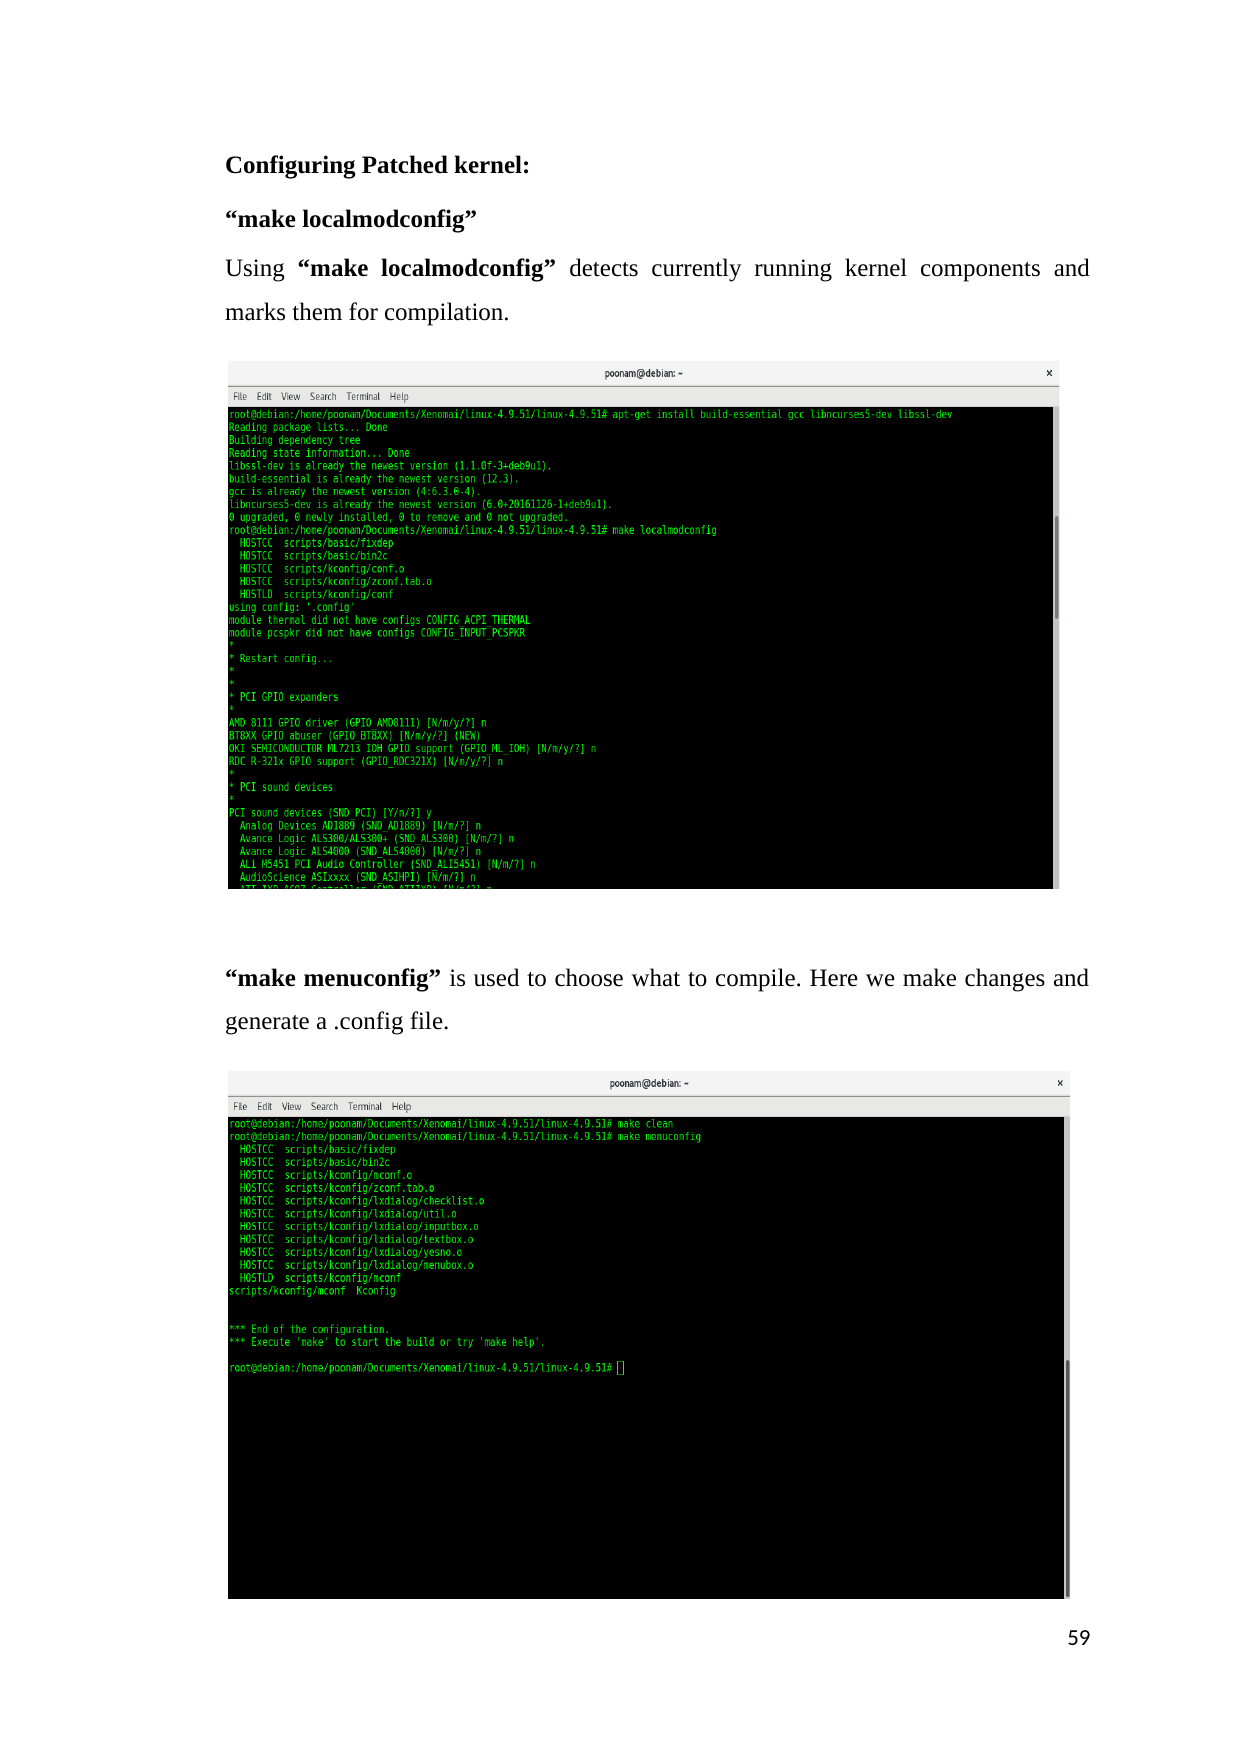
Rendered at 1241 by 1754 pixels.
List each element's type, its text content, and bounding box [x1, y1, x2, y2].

text “make localmodconfig” [225, 204, 1090, 233]
subtitle Configuring Patched kernel: [225, 150, 1090, 179]
picture [228, 360, 1060, 889]
picture [228, 1070, 1071, 1599]
text “make menuconfig” is used to choose what to compile. Here we make changes and generate a .config file. [225, 963, 1090, 1035]
text Using “make localmodconfig” detects currently running kernel components and marks them for compilation. [225, 253, 1090, 325]
